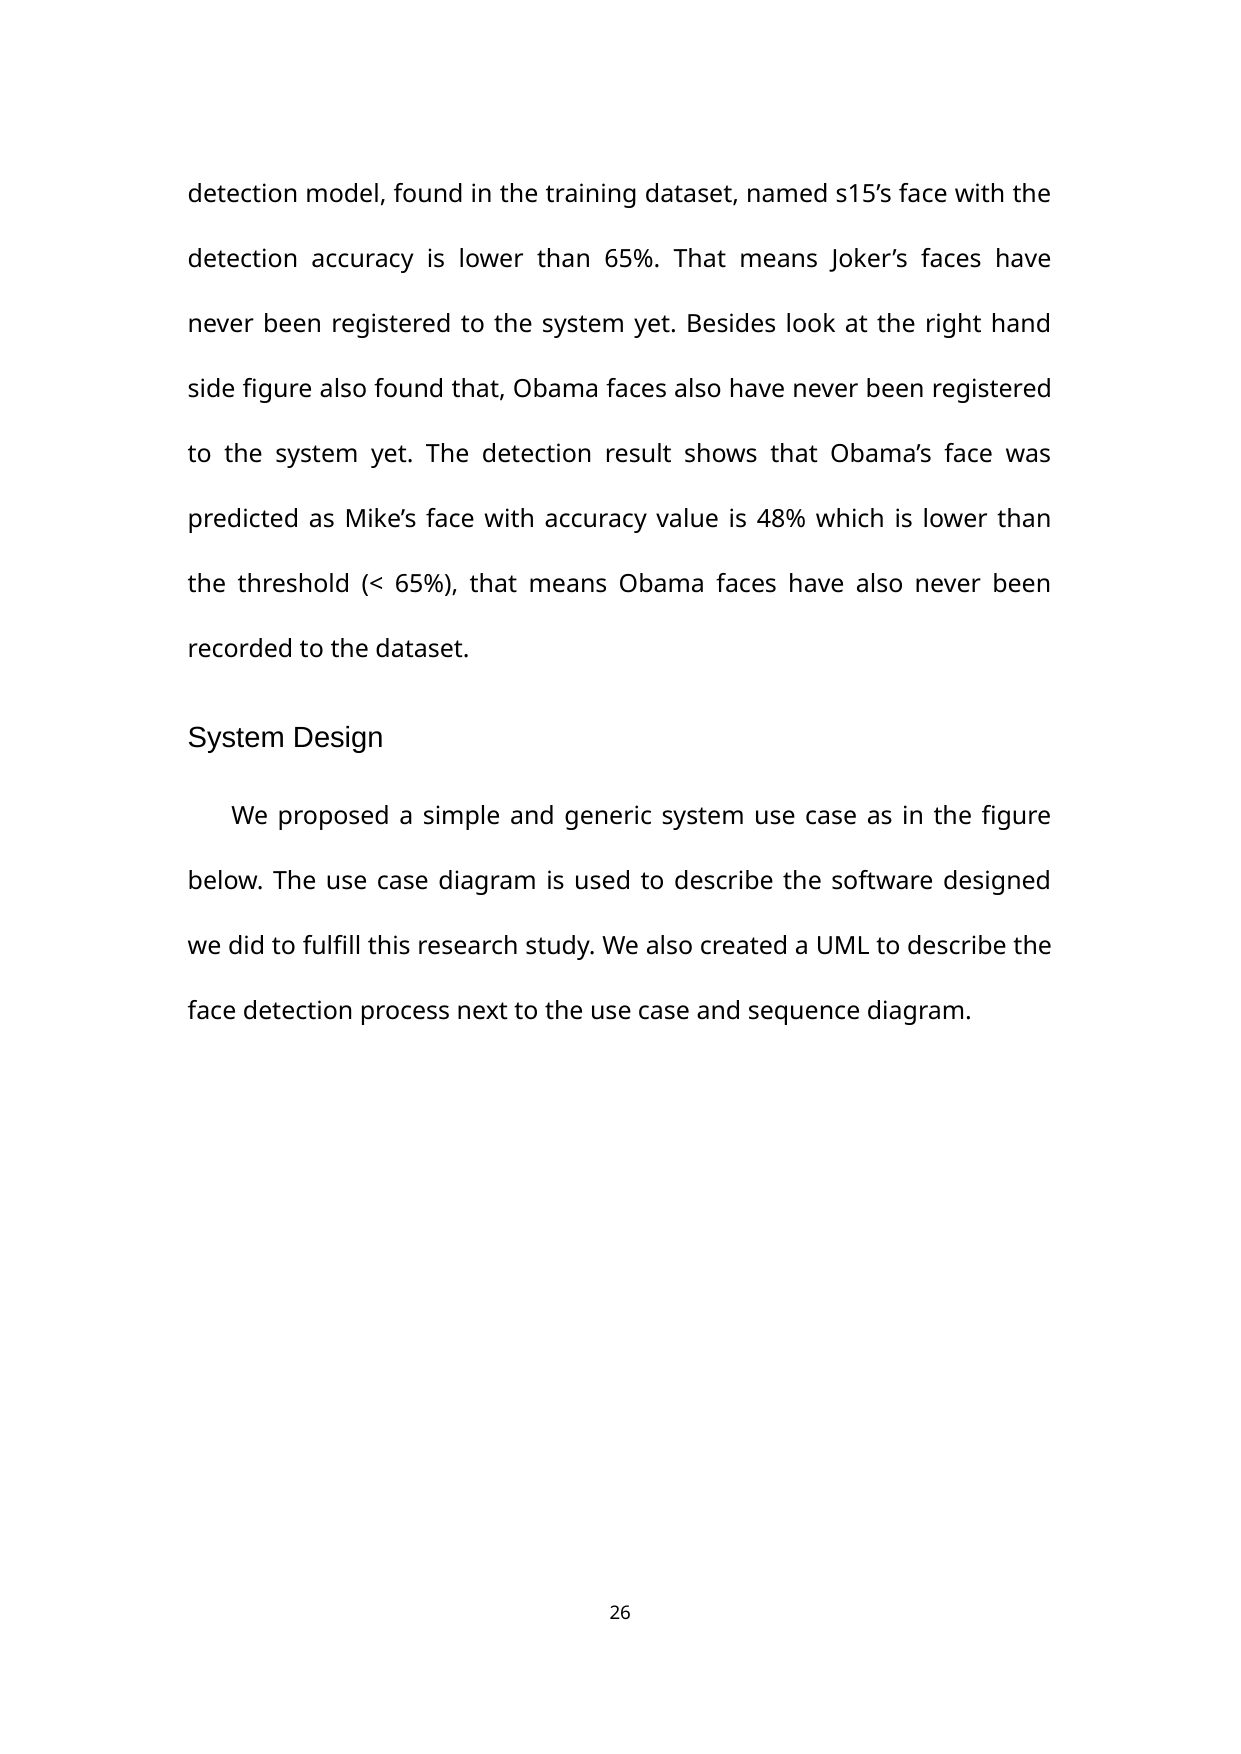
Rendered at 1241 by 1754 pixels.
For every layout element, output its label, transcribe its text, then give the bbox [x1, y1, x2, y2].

text We proposed a simple and generic system use case as in the figure below. The use case diagram is used to describe the software designed we did to fulfill this research study. We also created a UML to describe the face detection process next to the use case and sequence diagram. [187, 782, 1053, 1042]
text detection model, found in the training dataset, named s15’s face with the detection accuracy is lower than 65%. That means Joker’s faces have never been registered to the system yet. Besides look at the right hand side figure also found that, Obama faces also have never been registered to the system yet. The detection result shows that Obama’s face was predicted as Mike’s face with accuracy value is 48% which is lower than the threshold (< 65%), that means Obama faces have also never been recorded to the dataset. [187, 160, 1053, 680]
subtitle System Design [187, 705, 1053, 770]
